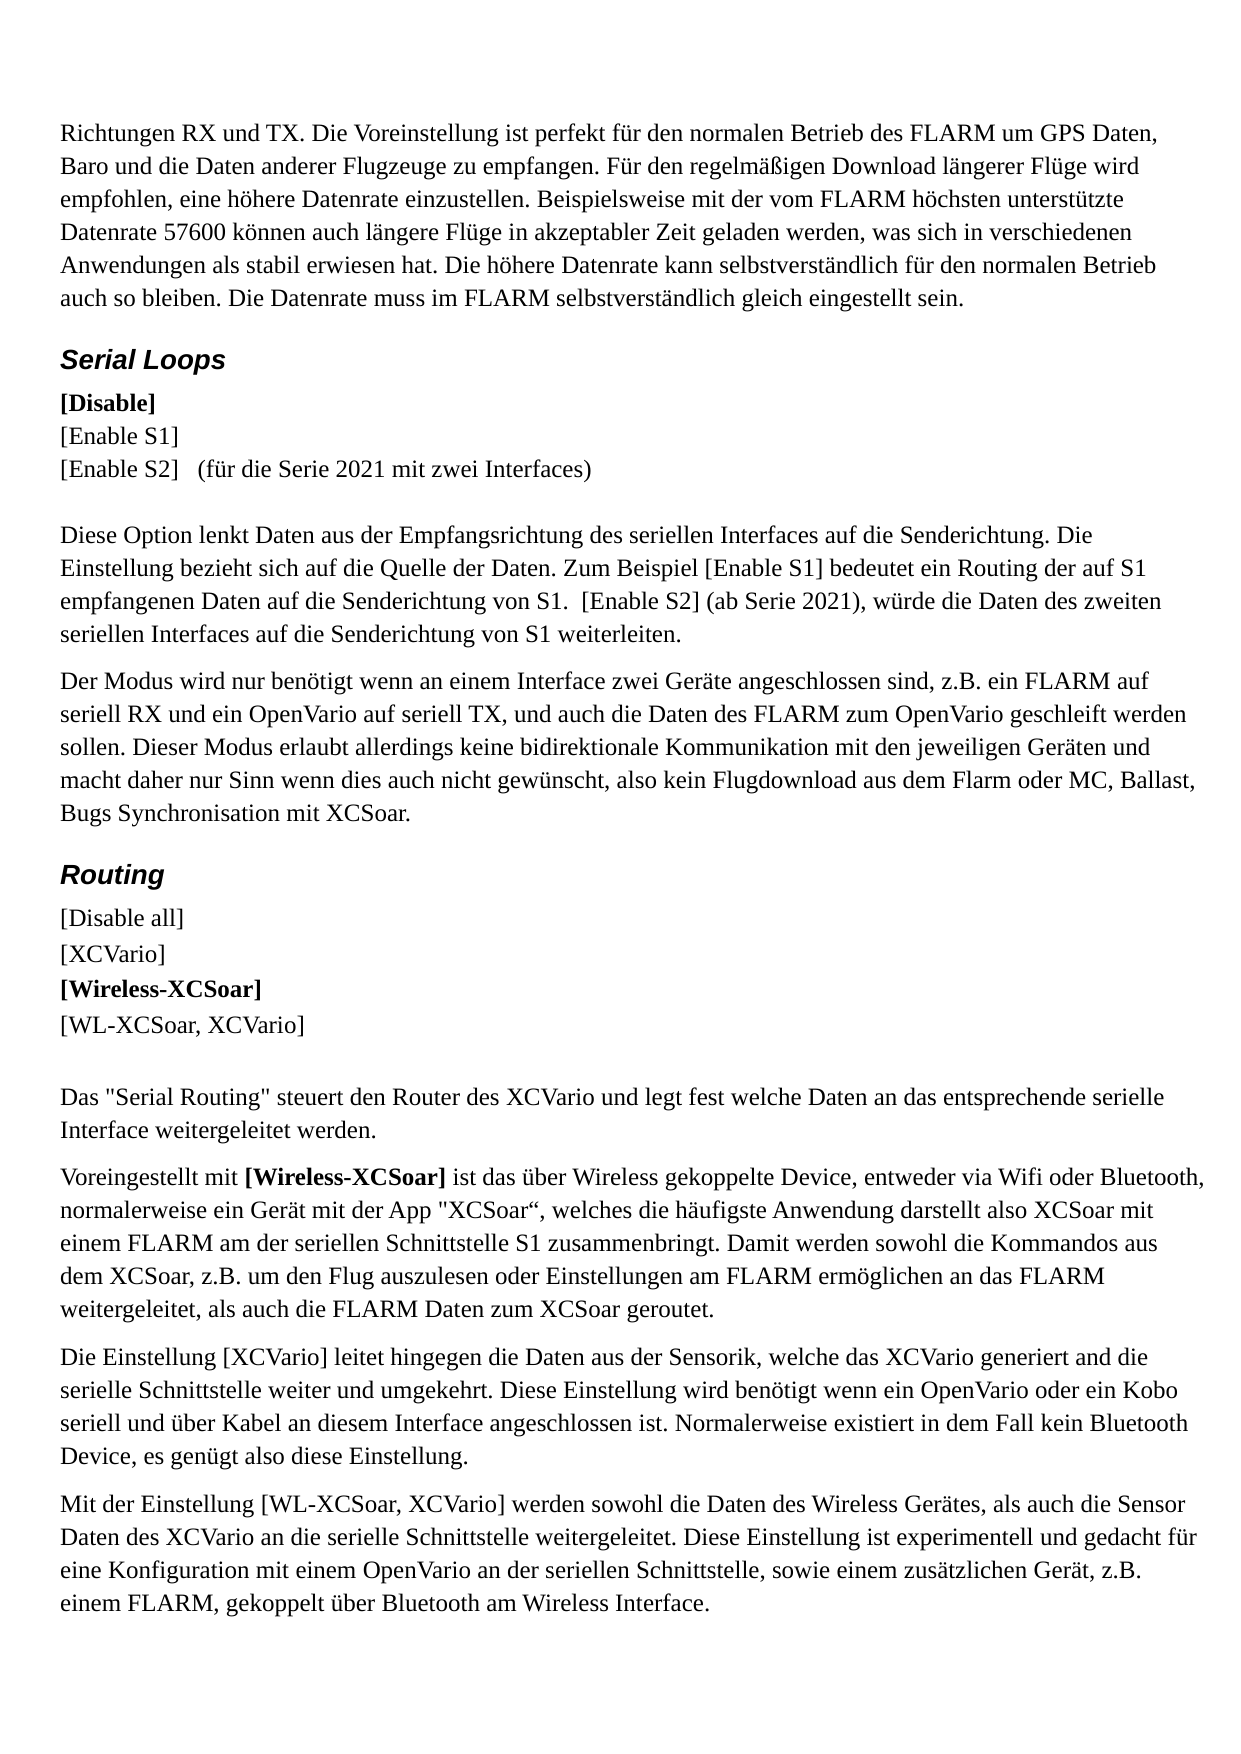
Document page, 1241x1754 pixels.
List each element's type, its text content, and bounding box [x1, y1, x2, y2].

text Der Modus wird nur benötigt wenn an einem Interface zwei Geräte angeschlossen sind, z.B. ein FLARM auf seriell RX und ein OpenVario auf seriell TX, und auch die Daten des FLARM zum OpenVario geschleift werden sollen. Dieser Modus erlaubt allerdings keine bidirektionale Kommunikation mit den jeweiligen Geräten und macht daher nur Sinn wenn dies auch nicht gewünscht, also kein Flugdownload aus dem Flarm oder MC, Ballast, Bugs Synchronisation mit XCSoar. [60, 666, 1207, 827]
subtitle Routing [60, 859, 1207, 891]
text Diese Option lenkt Daten aus der Empfangsrichtung des seriellen Interfaces auf die Senderichtung. Die Einstellung bezieht sich auf die Quelle der Daten. Zum Beispiel [Enable S1] bedeutet ein Routing der auf S1 empfangenen Daten auf die Senderichtung von S1. [Enable S2] (ab Serie 2021), würde die Daten des zweiten seriellen Interfaces auf die Senderichtung von S1 weiterleiten. [60, 520, 1207, 648]
text [Wireless-XCSoar] [60, 974, 1207, 1003]
text Das "Serial Routing" steuert den Router des XCVario und legt fest welche Daten an das entsprechende serielle Interface weitergeleitet werden. [60, 1082, 1207, 1143]
text [Disable] [60, 388, 1207, 416]
text [Disable all] [60, 903, 1207, 932]
text Voreingestellt mit [Wireless-XCSoar] ist das über Wireless gekoppelte Device, entweder via Wifi oder Bluetooth, normalerweise ein Gerät mit der App "XCSoar“, welches die häufigste Anwendung darstellt also XCSoar mit einem FLARM am der seriellen Schnittstelle S1 zusammenbringt. Damit werden sowohl die Kommandos aus dem XCSoar, z.B. um den Flug auszulesen oder Einstellungen am FLARM ermöglichen an das FLARM weitergeleitet, als auch die FLARM Daten zum XCSoar geroutet. [60, 1162, 1207, 1323]
text [WL-XCSoar, XCVario] [60, 1010, 1207, 1039]
text [Enable S2] (für die Serie 2021 mit zwei Interfaces) [60, 454, 1207, 482]
subtitle Serial Loops [60, 343, 1207, 375]
text [Enable S1] [60, 421, 1207, 449]
text Mit der Einstellung [WL-XCSoar, XCVario] werden sowohl die Daten des Wireless Gerätes, als auch die Sensor Daten des XCVario an die serielle Schnittstelle weitergeleitet. Diese Einstellung ist experimentell und gedacht für eine Konfiguration mit einem OpenVario an der seriellen Schnittstelle, sowie einem zusätzlichen Gerät, z.B. einem FLARM, gekoppelt über Bluetooth am Wireless Interface. [60, 1489, 1207, 1616]
text Die Einstellung [XCVario] leitet hingegen die Daten aus der Sensorik, welche das XCVario generiert and die serielle Schnittstelle weiter und umgekehrt. Diese Einstellung wird benötigt wenn ein OpenVario oder ein Kobo seriell und über Kabel an diesem Interface angeschlossen ist. Normalerweise existiert in dem Fall kein Bluetooth Device, es genügt also diese Einstellung. [60, 1342, 1207, 1470]
text Richtungen RX und TX. Die Voreinstellung ist perfekt für den normalen Betrieb des FLARM um GPS Daten, Baro und die Daten anderer Flugzeuge zu empfangen. Für den regelmäßigen Download längerer Flüge wird empfohlen, eine höhere Datenrate einzustellen. Beispielsweise mit der vom FLARM höchsten unterstützte Datenrate 57600 können auch längere Flüge in akzeptabler Zeit geladen werden, was sich in verschiedenen Anwendungen als stabil erwiesen hat. Die höhere Datenrate kann selbstverständlich für den normalen Betrieb auch so bleiben. Die Datenrate muss im FLARM selbstverständlich gleich eingestellt sein. [60, 118, 1207, 312]
text [XCVario] [60, 939, 1207, 967]
